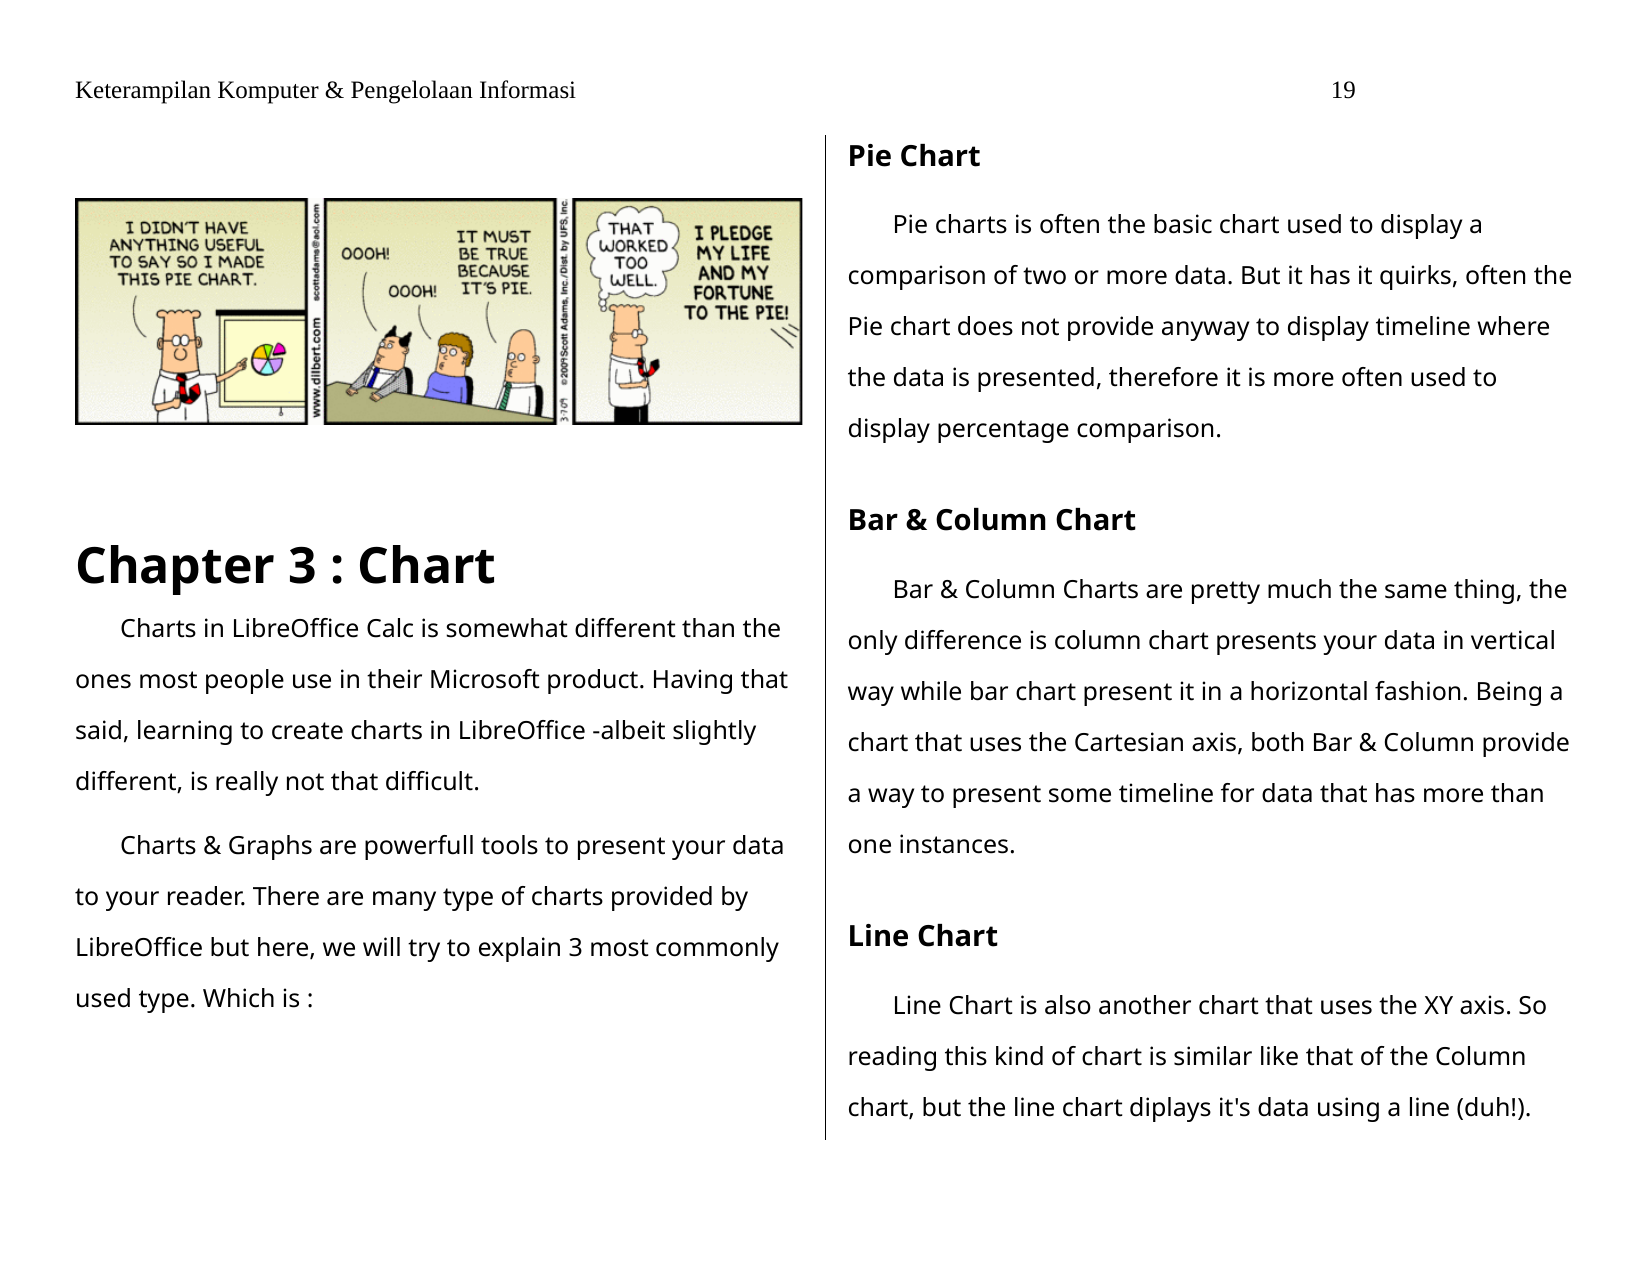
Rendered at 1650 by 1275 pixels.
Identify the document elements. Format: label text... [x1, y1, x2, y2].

subtitle Chapter 3 : Chart [75, 530, 802, 598]
text Pie charts is often the basic chart used to display a comparison of two or more data. But it has it quirks, often the Pie chart does not provide anyway to display timeline where the data is presented, therefore it is more often used to display percentage comparison. [847, 207, 1575, 445]
text Bar & Column Charts are pretty much the same thing, the only difference is column chart presents your data in vertical way while bar chart present it in a horizontal fashion. Being a chart that uses the Cartesian axis, both Bar & Column provide a way to present some timeline for data that has more than one instances. [847, 572, 1575, 861]
subtitle Line Chart [847, 915, 1575, 955]
subtitle Bar & Column Chart [847, 500, 1575, 539]
text Charts & Graphs are powerfull tools to present your data to your reader. There are many type of charts provided by LibreOffice but here, we will try to explain 3 most commonly used type. Which is : [75, 827, 802, 1015]
picture [75, 198, 803, 425]
text Line Chart is also another chart that uses the XY axis. So reading this kind of chart is similar like that of the Column chart, but the line chart diplays it's data using a line (duh!). [847, 987, 1575, 1123]
text Charts in LibreOffice Calc is somewhat different than the ones most people use in their Microsoft product. Having that said, learning to create charts in LibreOffice -albeit slightly different, is really not that difficult. [75, 611, 802, 798]
subtitle Pie Chart [847, 135, 1575, 175]
